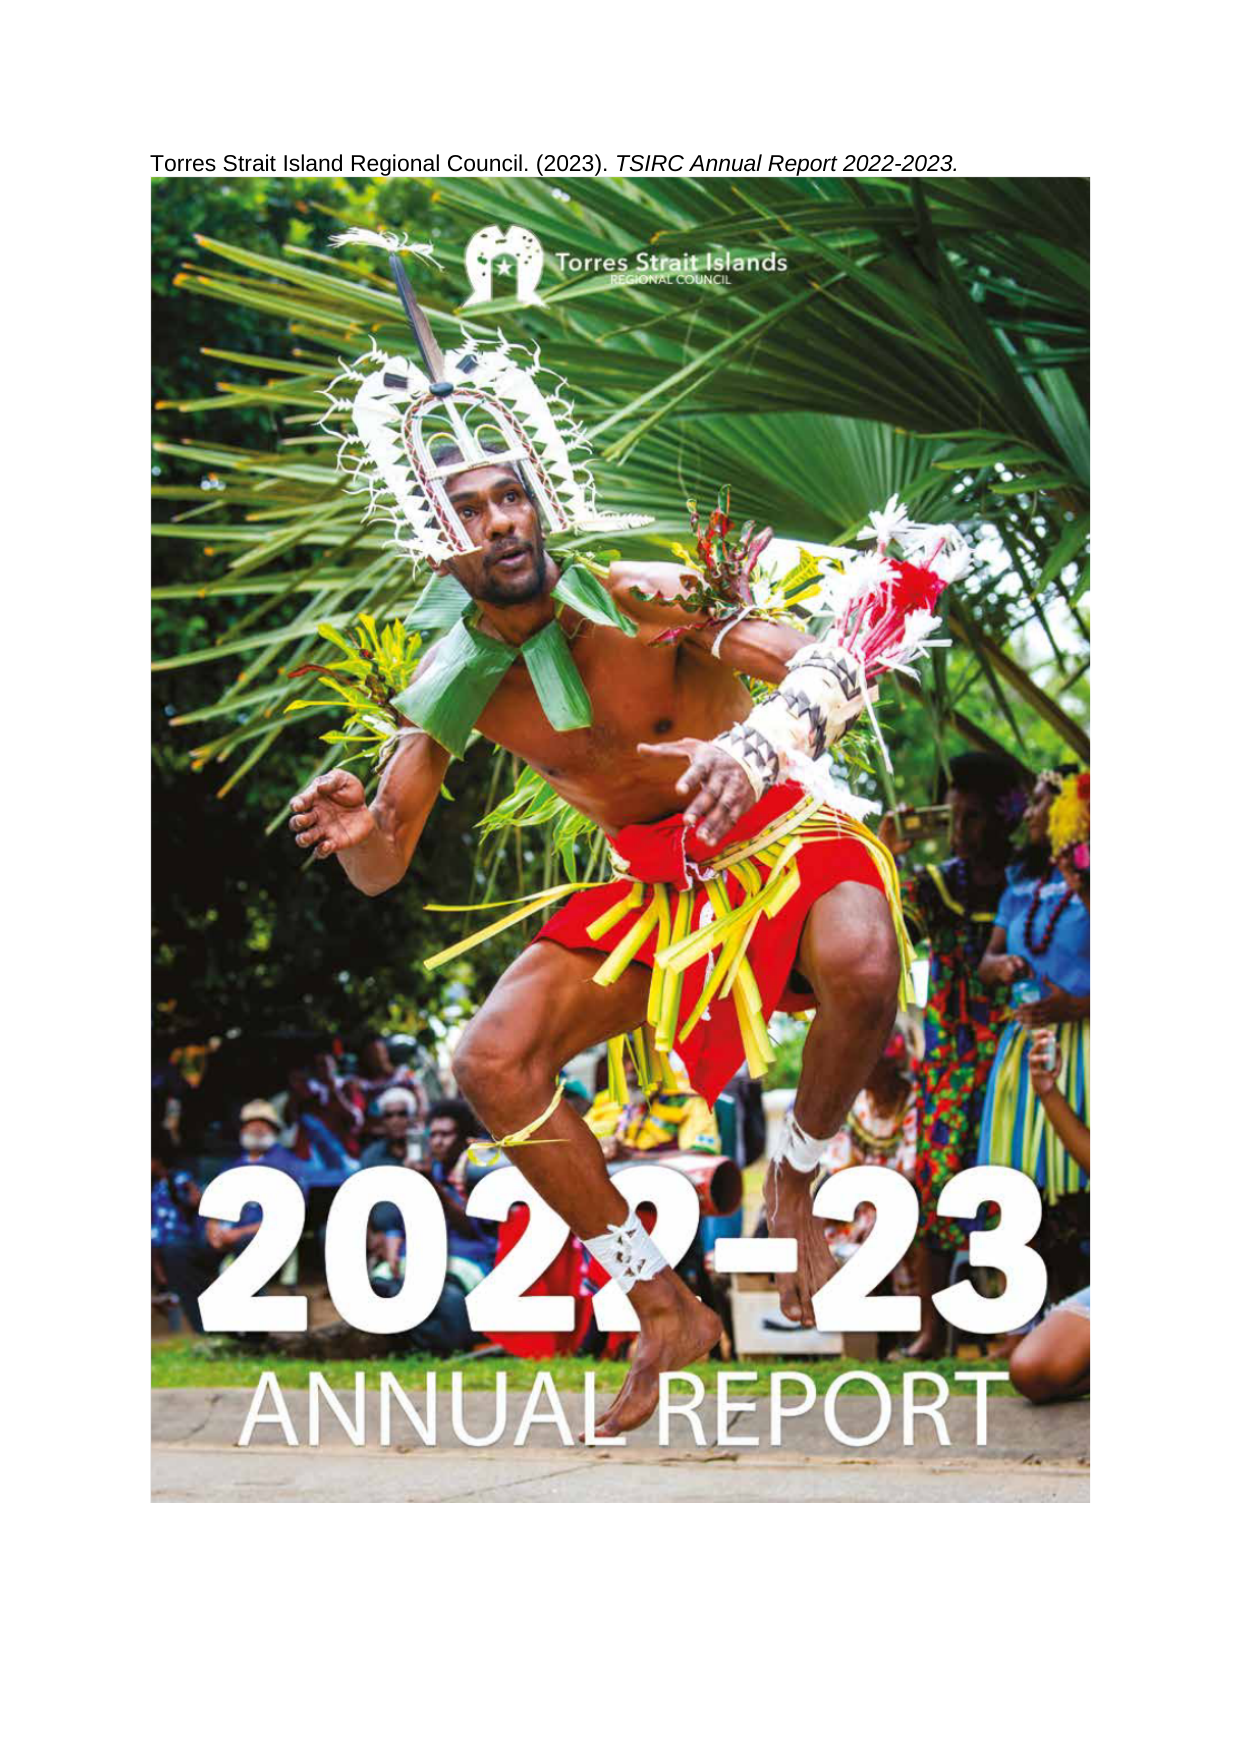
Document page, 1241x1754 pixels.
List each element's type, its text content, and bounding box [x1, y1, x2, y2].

text Torres Strait Island Regional Council. (2023). TSIRC Annual Report 2022-2023. [150, 150, 1090, 176]
picture [150, 176, 1091, 1503]
